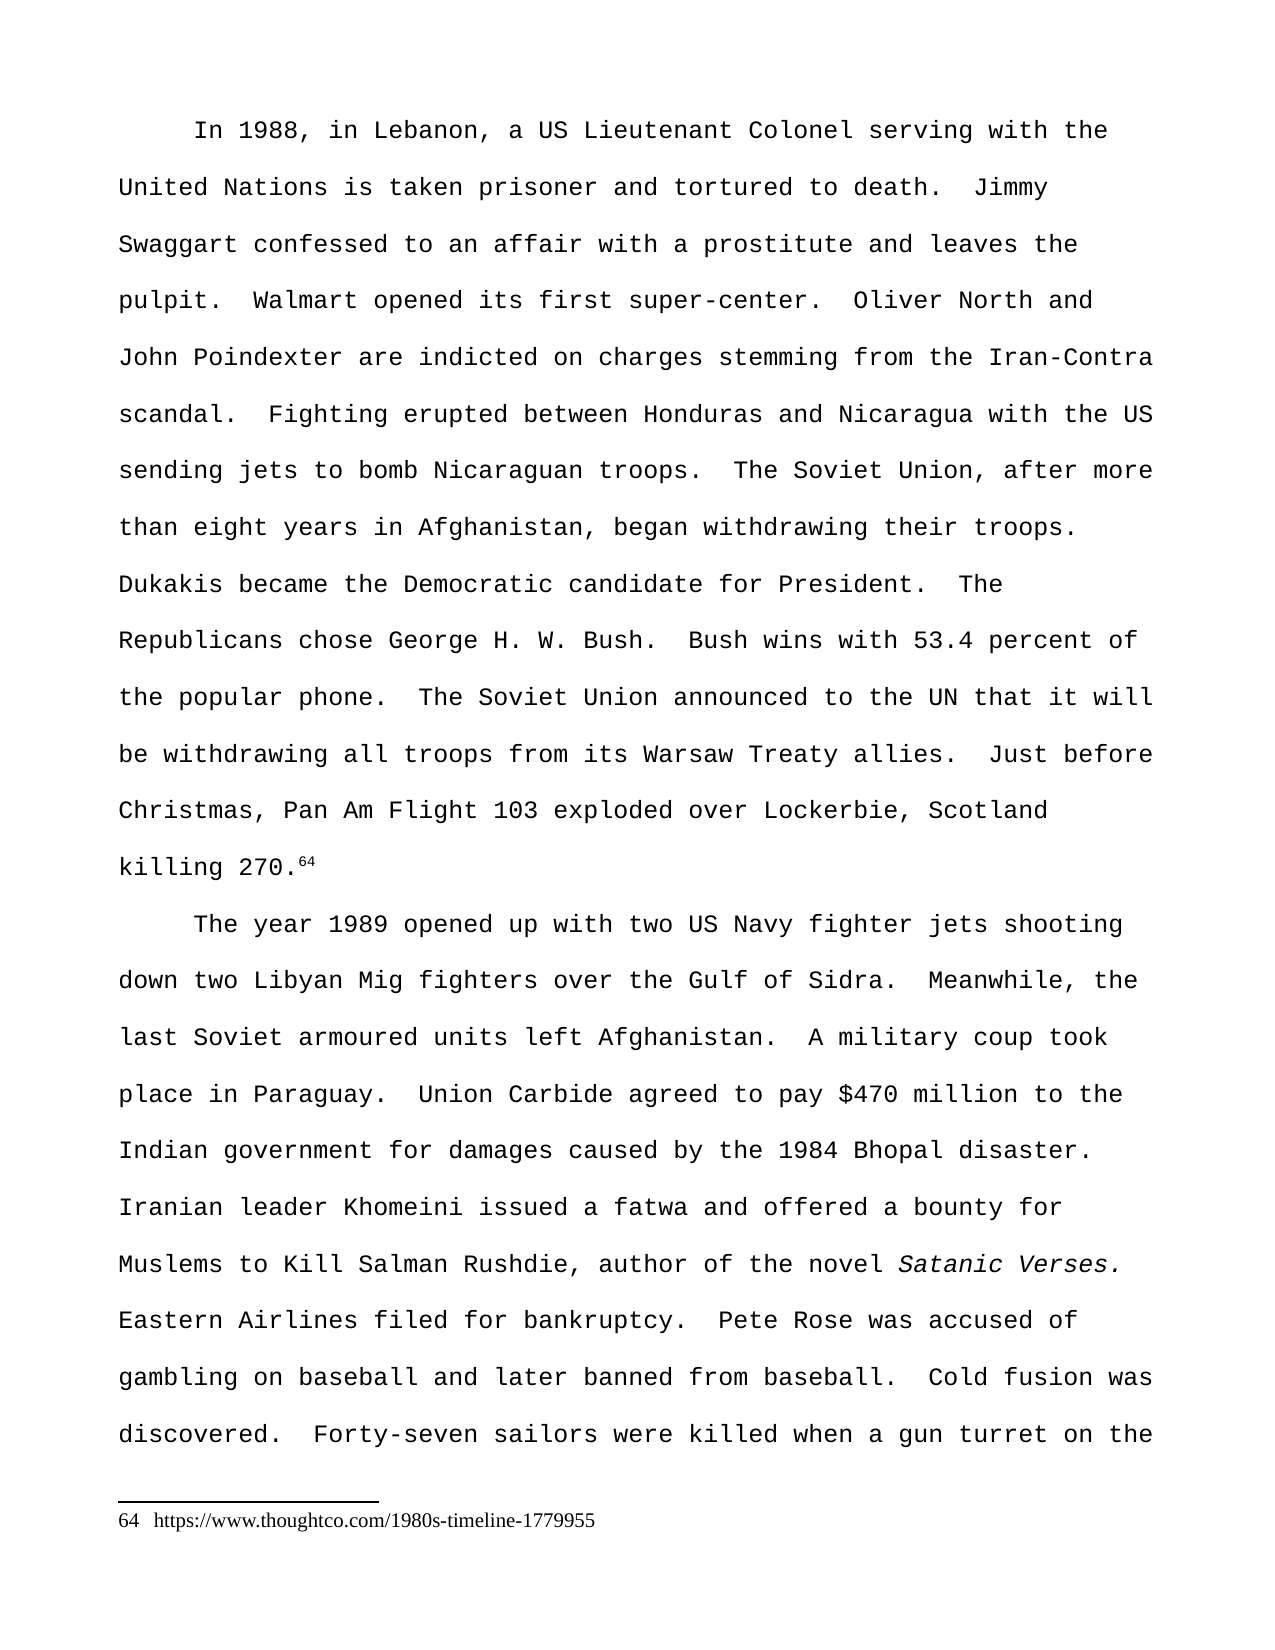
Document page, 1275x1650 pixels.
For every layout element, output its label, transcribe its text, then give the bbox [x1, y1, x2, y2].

text In 1988, in Lebanon, a US Lieutenant Colonel serving with the United Nations is taken prisoner and tortured to death. Jimmy Swaggart confessed to an affair with a prostitute and leaves the pulpit. Walmart opened its first super-center. Oliver North and John Poindexter are indicted on charges stemming from the Iran-Contra scandal. Fighting erupted between Honduras and Nicaragua with the US sending jets to bomb Nicaraguan troops. The Soviet Union, after more than eight years in Afghanistan, began withdrawing their troops. Dukakis became the Democratic candidate for President. The Republicans chose George H. W. Bush. Bush wins with 53.4 percent of the popular phone. The Soviet Union announced to the UN that it will be withdrawing all troops from its Warsaw Treaty allies. Just before Christmas, Pan Am Flight 103 exploded over Lockerbie, Scotland killing 270. [118, 118, 1157, 883]
text https://www.thoughtco.com/1980s-timeline-1779955 [118, 1508, 1157, 1532]
text The year 1989 opened up with two US Navy fighter jets shooting down two Libyan Mig fighters over the Gulf of Sidra. Meanwhile, the last Soviet armoured units left Afghanistan. A military coup took place in Paraguay. Union Carbide agreed to pay $470 million to the Indian government for damages caused by the 1984 Bhopal disaster. Iranian leader Khomeini issued a fatwa and offered a bounty for Muslems to Kill Salman Rushdie, author of the novel Satanic Verses. Eastern Airlines filed for bankruptcy. Pete Rose was accused of gambling on baseball and later banned from baseball. Cold fusion was discovered. Forty-seven sailors were killed when a gun turret on the [118, 911, 1157, 1450]
